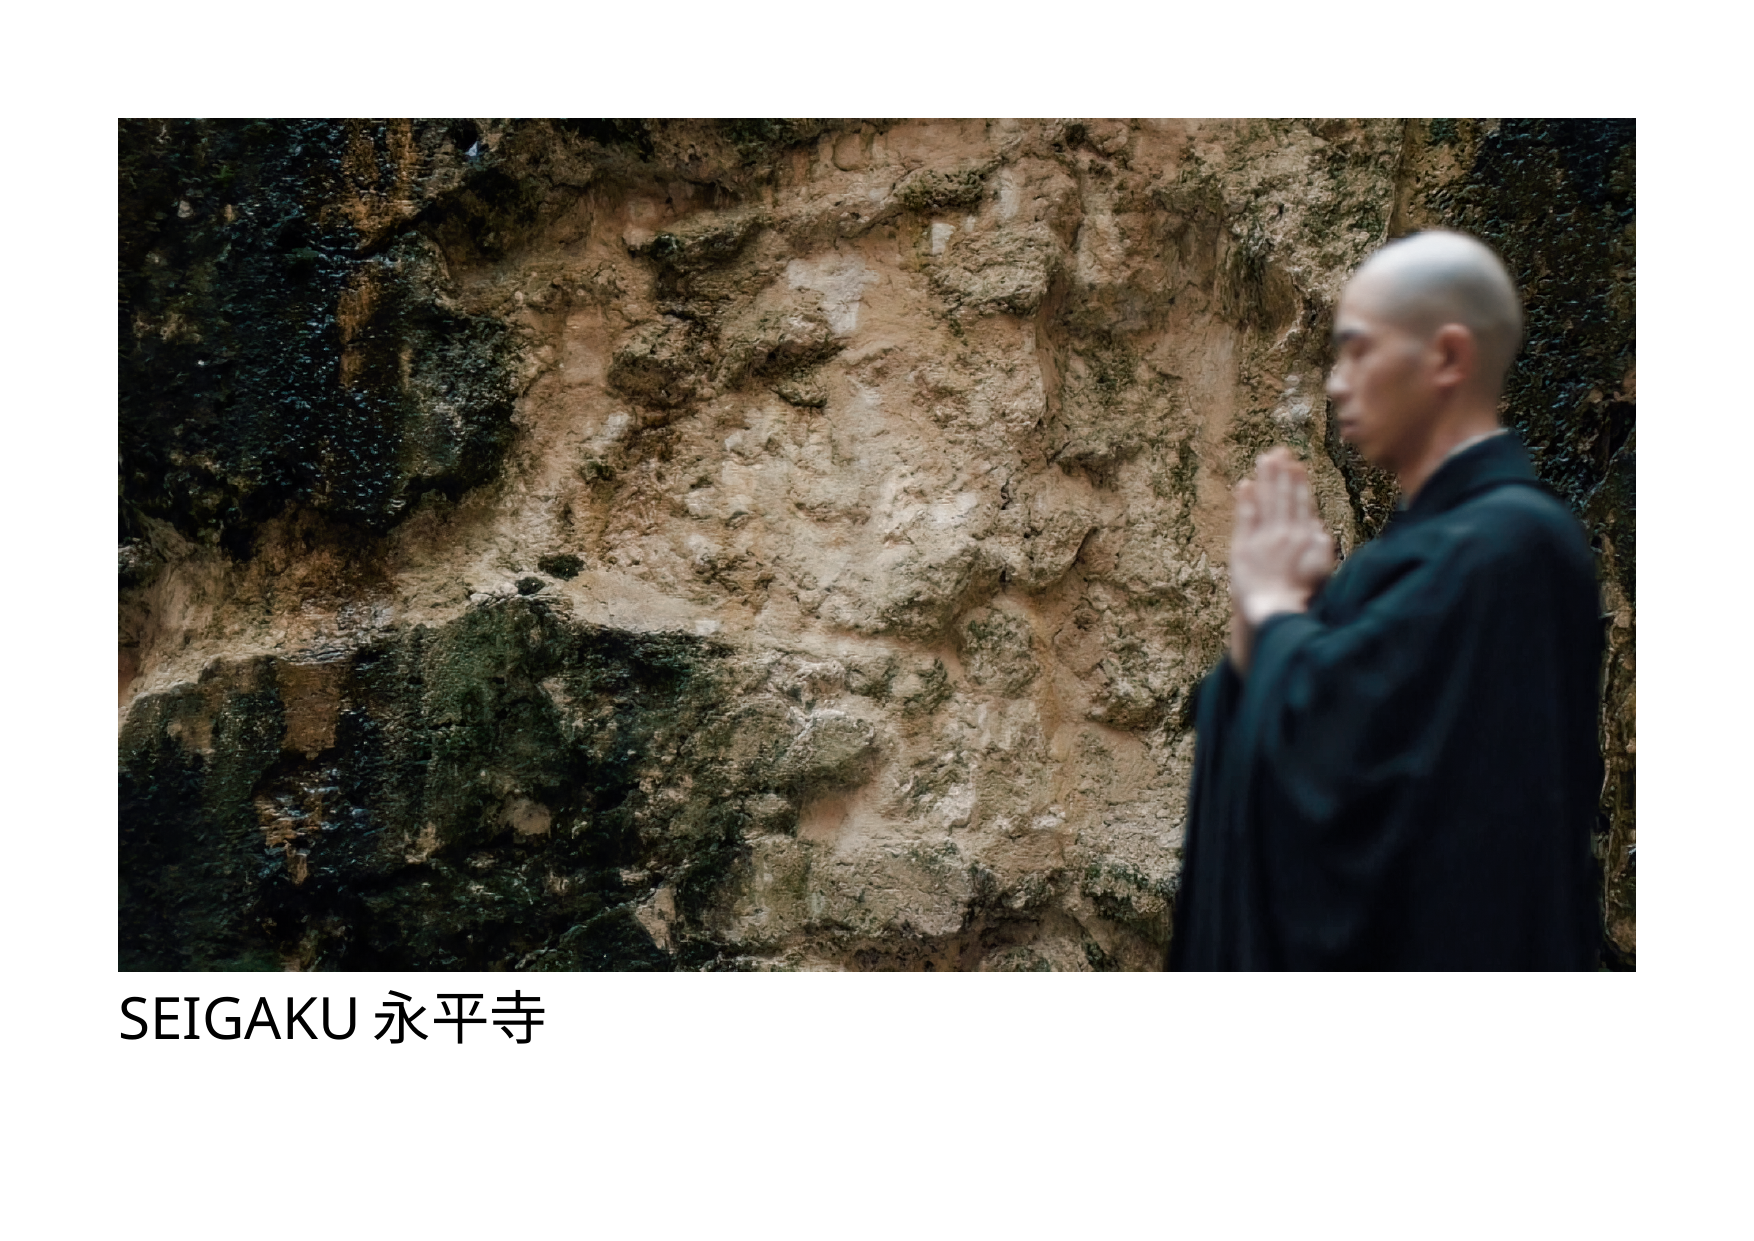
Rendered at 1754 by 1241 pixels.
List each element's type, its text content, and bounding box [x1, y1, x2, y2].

picture [118, 118, 1636, 972]
text SEIGAKU永平寺 [118, 972, 1636, 1057]
